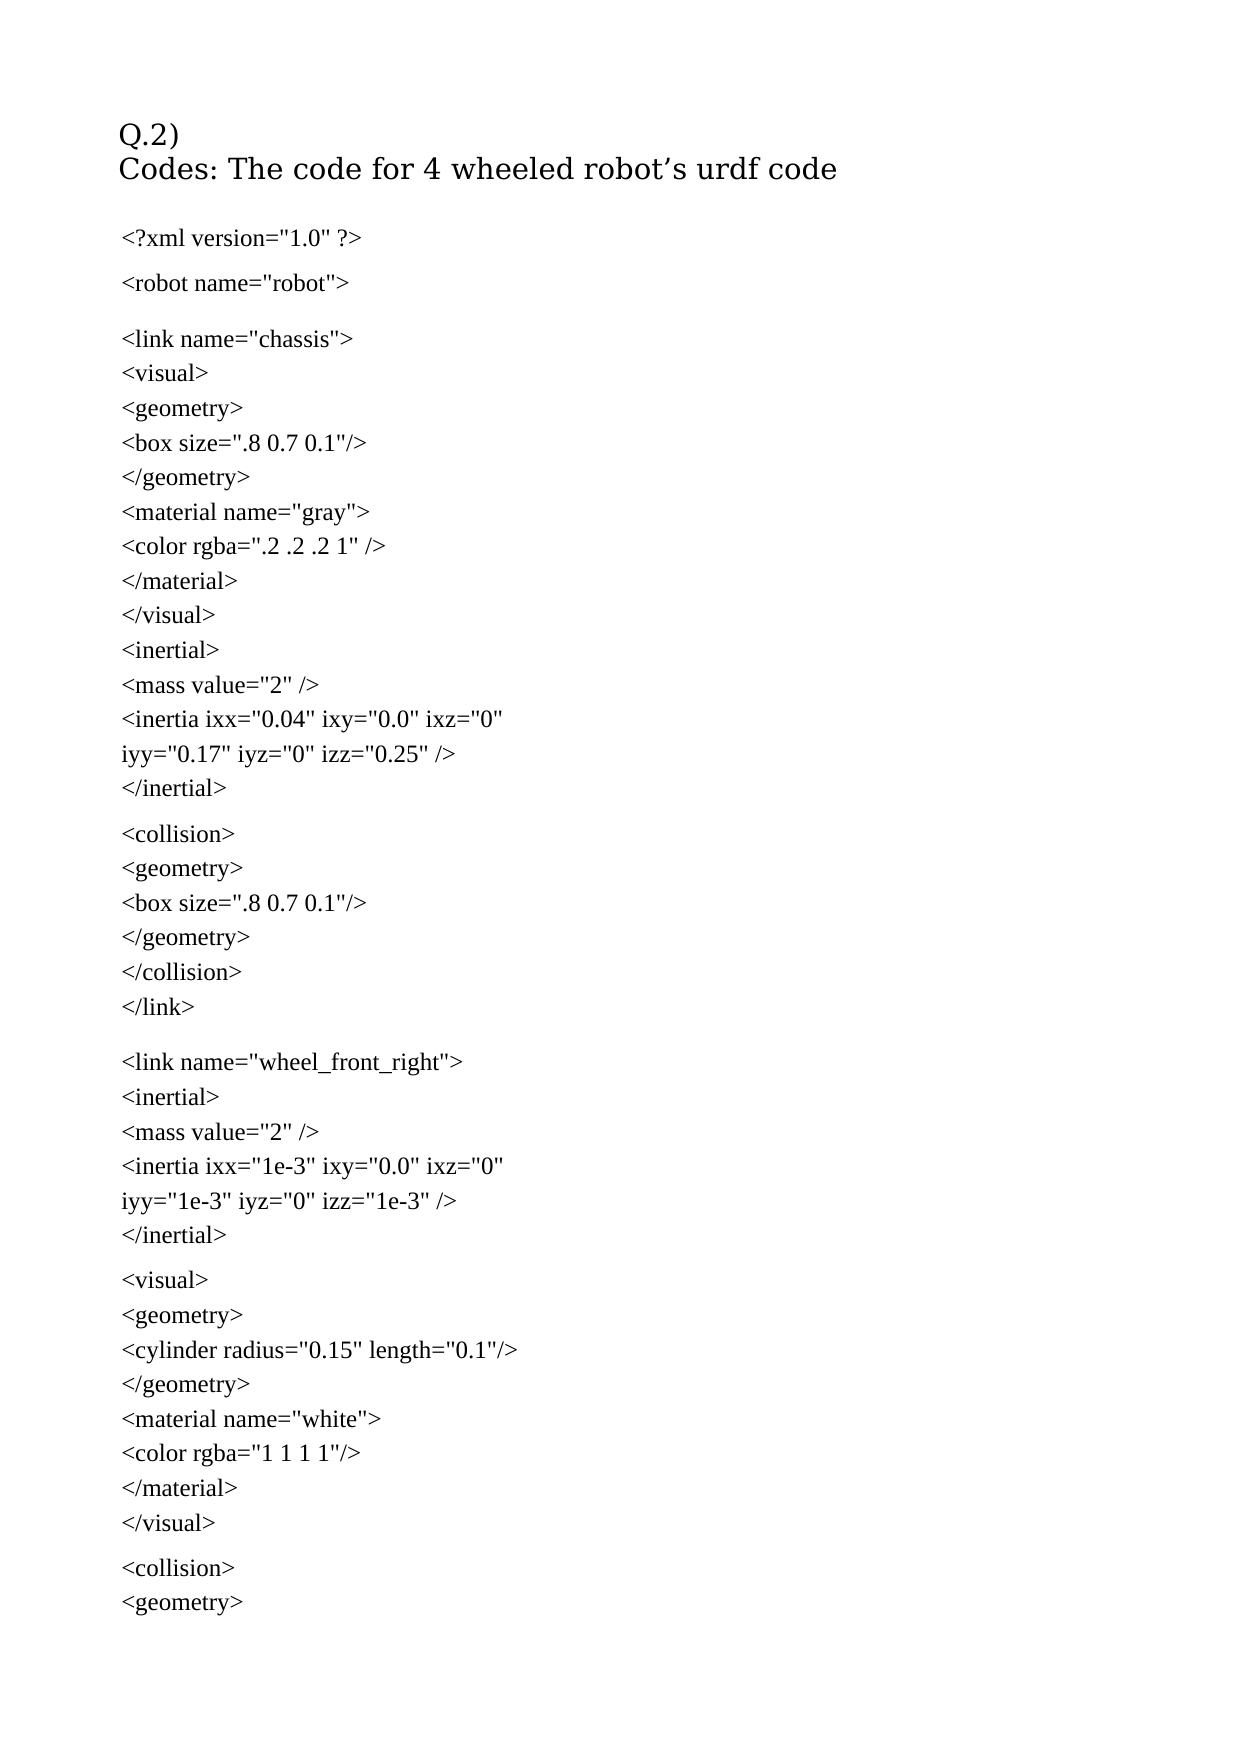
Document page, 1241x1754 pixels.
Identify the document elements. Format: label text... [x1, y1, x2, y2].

table_header <mass value="2" /> [118, 1114, 333, 1148]
table_header [118, 310, 136, 321]
table_header [118, 255, 136, 265]
table_header <color rgba=".2 .2 .2 1" /> [118, 529, 400, 563]
table_header iyy="1e-3" iyz="0" izz="1e-3" /> [118, 1183, 471, 1217]
table_header <material name="white"> [118, 1401, 395, 1436]
table_header <link name="wheel_front_right"> [118, 1045, 476, 1079]
table_header </collision> [118, 954, 256, 989]
table_header [118, 1539, 136, 1550]
table_header <?xml version="1.0" ?> [118, 220, 376, 254]
table_header [118, 805, 136, 816]
table_header <mass value="2" /> [118, 667, 333, 701]
table_header </material> [118, 563, 252, 598]
text Q.2) [118, 118, 1122, 152]
table_header <inertial> [118, 632, 234, 667]
table_header <geometry> [118, 390, 258, 425]
table_header <color rgba="1 1 1 1"/> [118, 1436, 375, 1470]
table_header </material> [118, 1470, 252, 1505]
table_header </geometry> [118, 1366, 264, 1401]
table_header iyy="0.17" iyz="0" izz="0.25" /> [118, 736, 471, 771]
table_header </geometry> [118, 920, 264, 954]
table_header [118, 300, 136, 310]
table_header </visual> [118, 1505, 230, 1539]
table_header [118, 1034, 136, 1044]
text Codes: The code for 4 wheeled robot’s urdf code [118, 152, 1122, 186]
table_header <link name="chassis"> [118, 321, 367, 356]
table_header <cylinder radius="0.15" length="0.1"/> [118, 1332, 532, 1366]
table_header <geometry> [118, 1585, 258, 1619]
table_header [118, 1252, 136, 1263]
table_header <inertia ixx="1e-3" ixy="0.0" ixz="0" [118, 1148, 519, 1183]
table_header <robot name="robot"> [118, 265, 363, 300]
table_header <geometry> [118, 1297, 258, 1332]
table_header </geometry> [118, 459, 264, 494]
table_header <visual> [118, 356, 223, 390]
table_header <inertial> [118, 1079, 234, 1114]
table_header </visual> [118, 598, 230, 632]
table_header <collision> [118, 816, 249, 850]
table_header <box size=".8 0.7 0.1"/> [118, 885, 381, 919]
table_header <box size=".8 0.7 0.1"/> [118, 425, 381, 459]
table_header [118, 1023, 136, 1034]
table_header </inertial> [118, 771, 241, 805]
table_header <collision> [118, 1550, 249, 1584]
table_header <material name="gray"> [118, 494, 384, 528]
table_header </link> [118, 989, 209, 1023]
table_header <geometry> [118, 850, 258, 885]
table_header </inertial> [118, 1218, 241, 1252]
table_header <inertia ixx="0.04" ixy="0.0" ixz="0" [118, 701, 519, 736]
table_header <visual> [118, 1263, 223, 1297]
